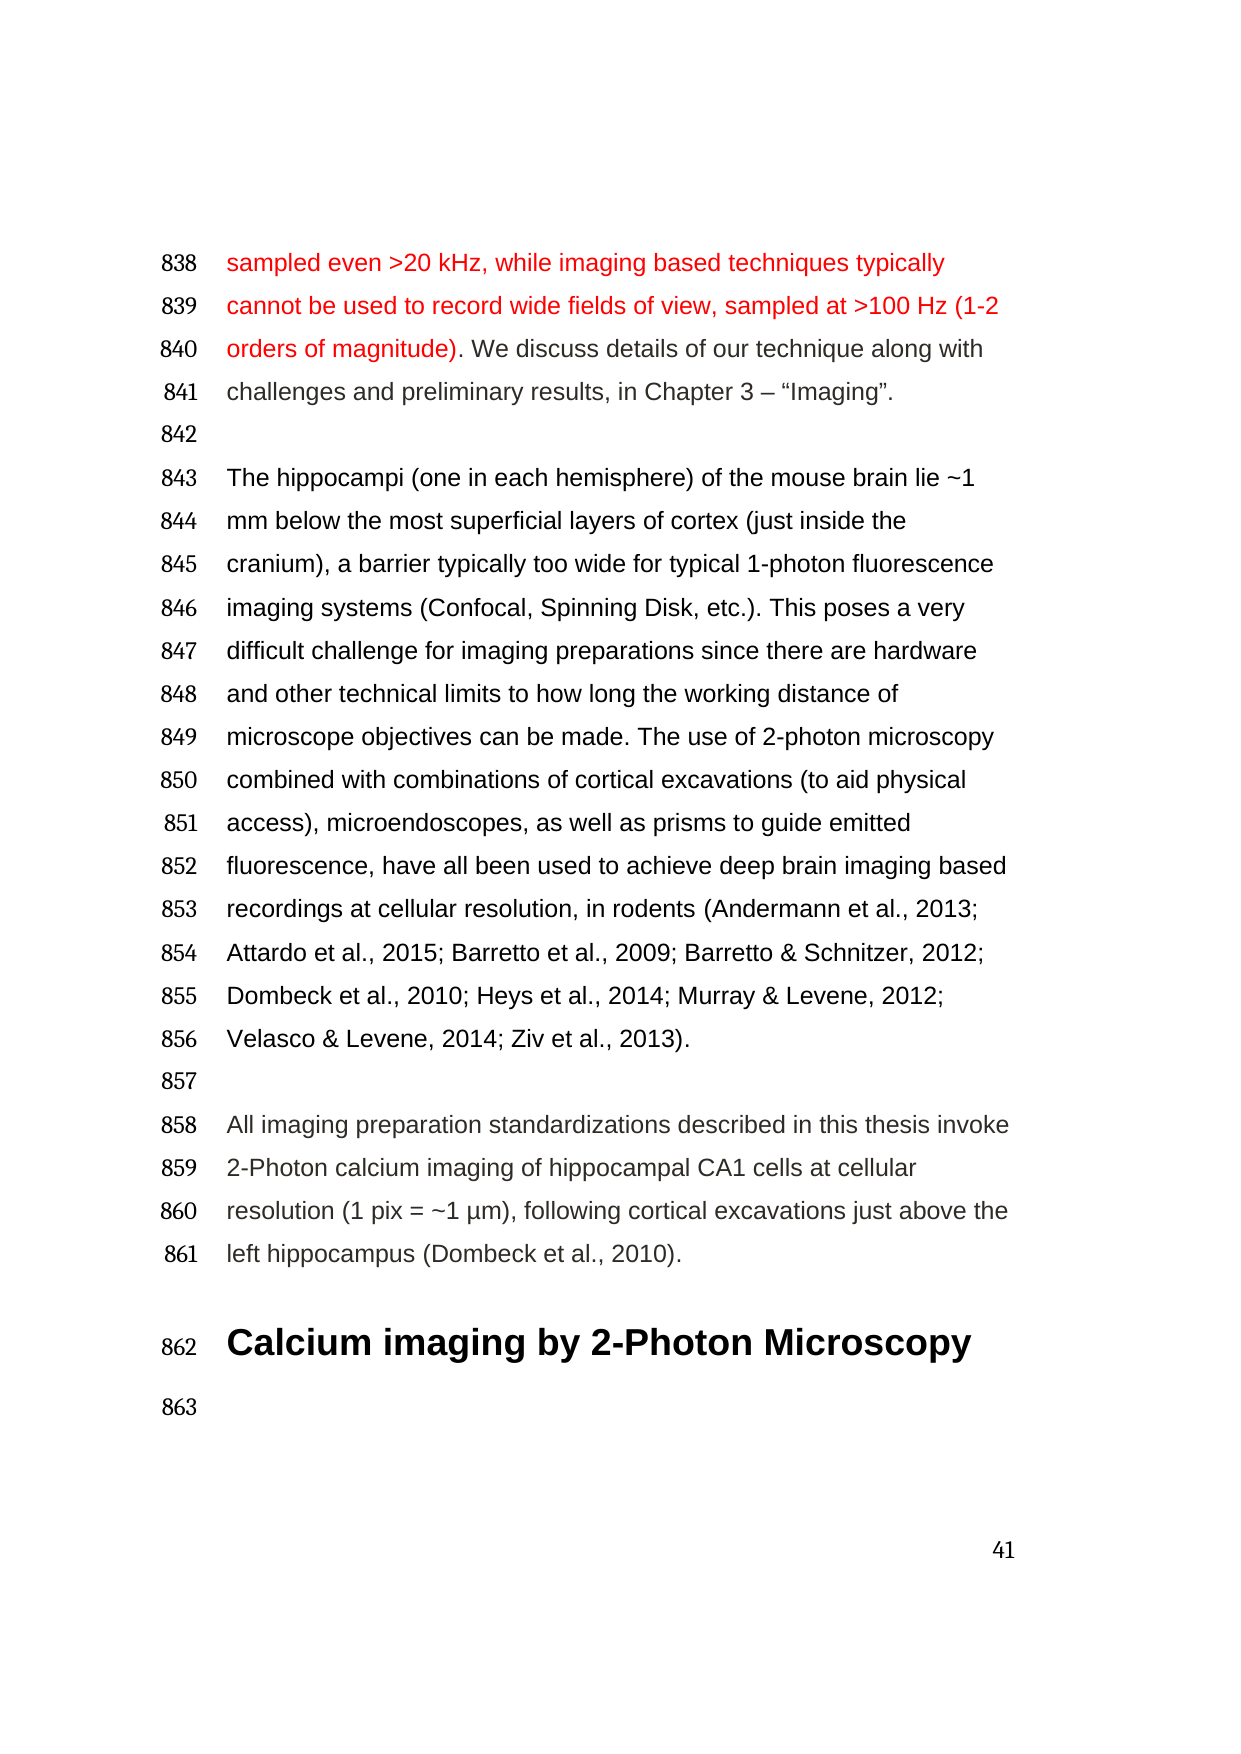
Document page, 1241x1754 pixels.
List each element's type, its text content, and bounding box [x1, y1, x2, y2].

subtitle Calcium imaging by 2-Photon Microscopy [226, 1320, 1014, 1363]
text sampled even >20 kHz, while imaging based techniques typically cannot be used to record wide fields of view, sampled at >100 Hz (1-2 orders of magnitude). We discuss details of our technique along with challenges and preliminary results, in Chapter 3 – “Imaging”. [226, 248, 1014, 406]
text The hippocampi (one in each hemisphere) of the mouse brain lie ~1 mm below the most superficial layers of cortex (just inside the cranium), a barrier typically too wide for typical 1-photon fluorescence imaging systems (Confocal, Spinning Disk, etc.). This poses a very difficult challenge for imaging preparations since there are hardware and other technical limits to how long the working distance of microscope objectives can be made. The use of 2-photon microscopy combined with combinations of cortical excavations (to aid physical access), microendoscopes, as well as prisms to guide emitted fluorescence, have all been used to achieve deep brain imaging based recordings at cellular resolution, in rodents (Andermann et al., 2013; Attardo et al., 2015; Barretto et al., 2009; Barretto & Schnitzer, 2012; Dombeck et al., 2010; Heys et al., 2014; Murray & Levene, 2012; Velasco & Levene, 2014; Ziv et al., 2013)⁠. [226, 463, 1014, 1053]
text All imaging preparation standardizations described in this thesis invoke 2-Photon calcium imaging of hippocampal CA1 cells at cellular resolution (1 pix = ~1 µm), following cortical excavations just above the left hippocampus (Dombeck et al., 2010)⁠. [226, 1110, 1014, 1268]
